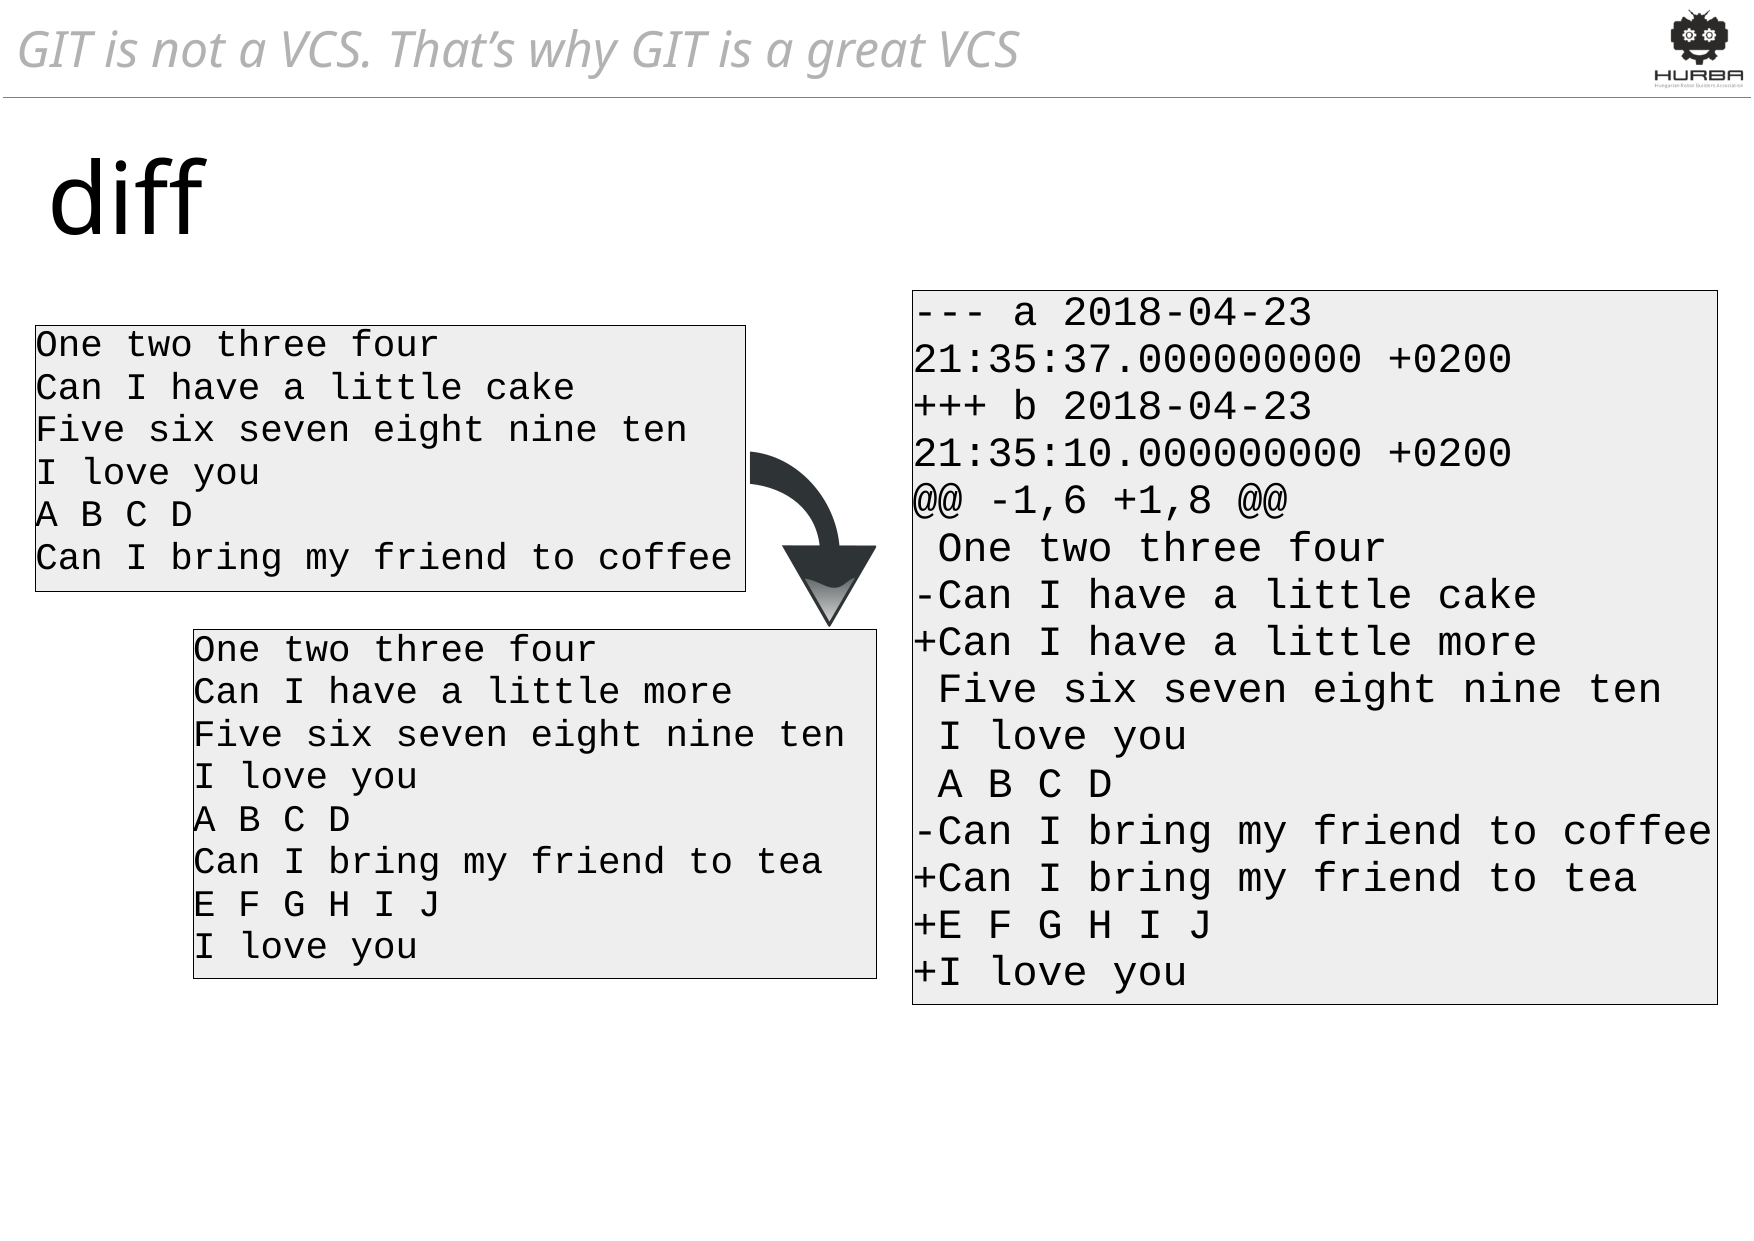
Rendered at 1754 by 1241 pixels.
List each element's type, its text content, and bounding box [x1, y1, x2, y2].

text diff [3, 127, 1751, 263]
picture [1644, 3, 1754, 102]
picture [749, 451, 877, 627]
